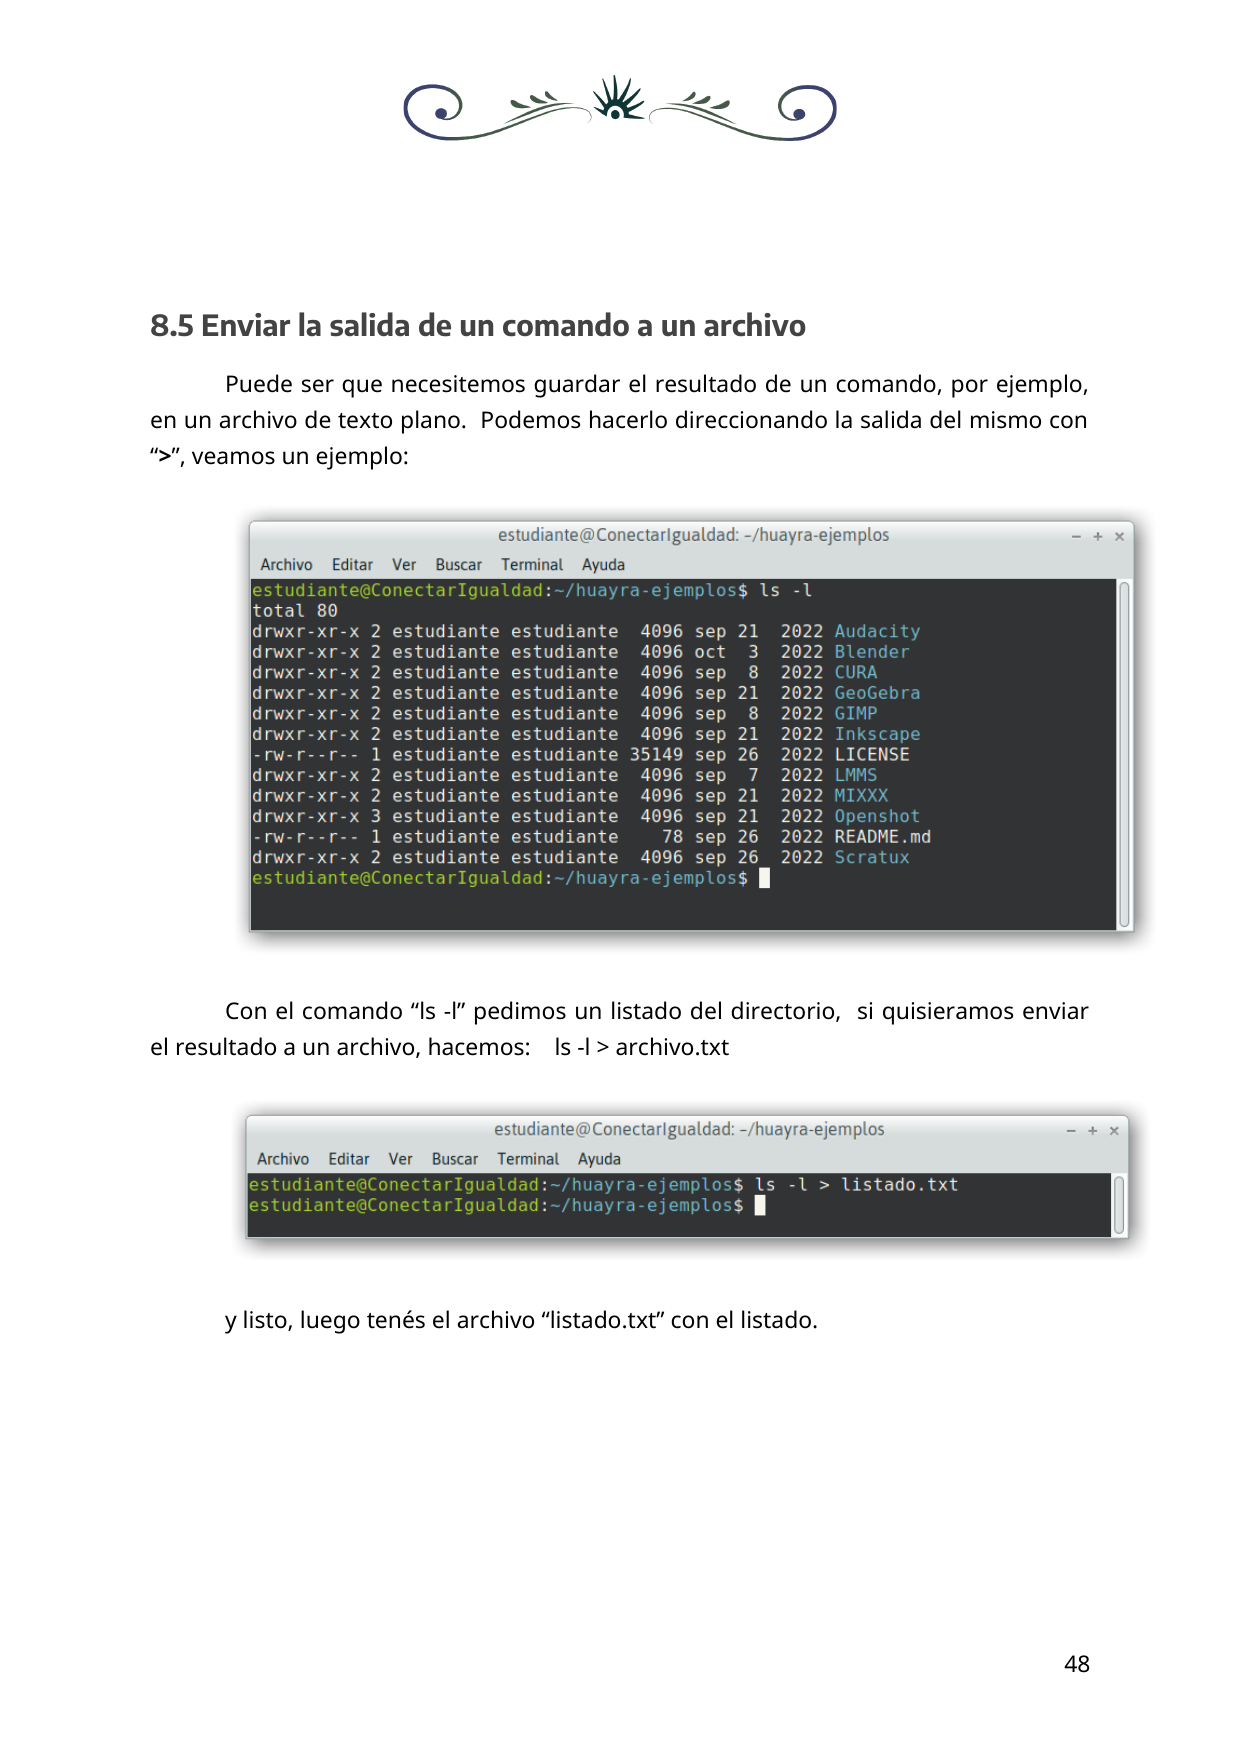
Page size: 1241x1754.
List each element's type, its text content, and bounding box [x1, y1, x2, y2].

subtitle 8.5 Enviar la salida de un comando a un archivo [150, 307, 1090, 343]
text y listo, luego tenés el archivo “listado.txt” con el listado. [150, 1304, 1090, 1336]
text Puede ser que necesitemos guardar el resultado de un comando, por ejemplo, en un archivo de texto plano. Podemos hacerlo direccionando la salida del mismo con “>”, veamos un ejemplo: [150, 368, 1090, 471]
text Con el comando “ls -l” pedimos un listado del directorio, si quisieramos enviar el resultado a un archivo, hacemos: ls -l > archivo.txt [150, 995, 1090, 1062]
picture [225, 500, 1166, 966]
picture [403, 75, 837, 141]
picture [225, 1091, 1166, 1275]
